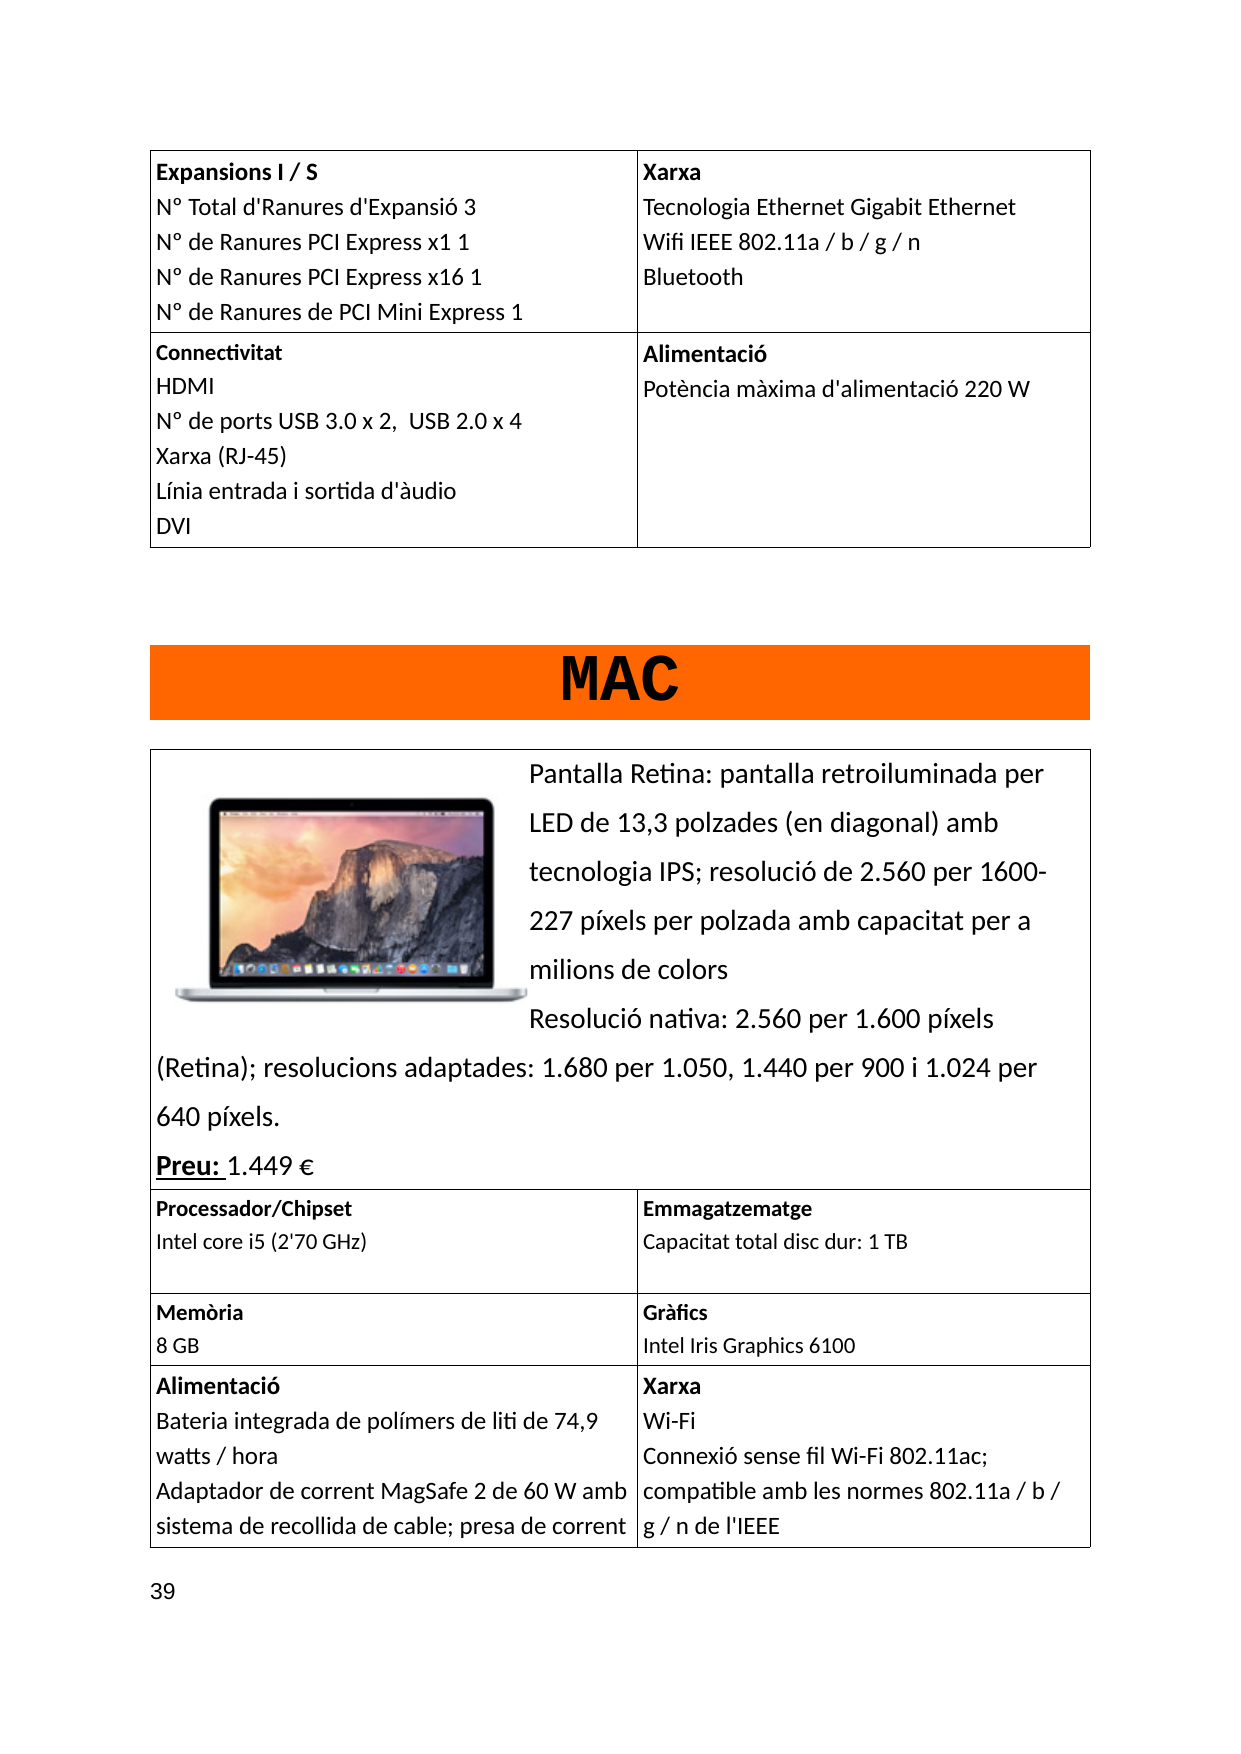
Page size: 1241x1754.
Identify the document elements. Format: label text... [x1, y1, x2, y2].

table_cell Xarxa Wi-Fi Connexió sense fil Wi-Fi 802.11ac; compatible amb les normes 802.11a / b / g / n de l'IEEE [638, 1366, 1090, 1547]
table_cell Alimentació Potència màxima d'alimentació 220 W [638, 333, 1090, 547]
table_header Pantalla Retina: pantalla retroiluminada per LED de 13,3 polzades (en diagonal) amb tecnologia IPS; resolució de 2.560 per 1600-227 píxels per polzada amb capacitat per a milions de colors Resolució nativa: 2.560 per 1.600 píxels (Retina); resolucions adaptades: 1.680 per 1.050, 1.440 per 900 i 1.024 per 640 píxels. Preu: 1.449 € [151, 750, 1090, 1189]
table_cell Expansions I / S Nº Total d'Ranures d'Expansió 3 Nº de Ranures PCI Express x1 1 Nº de Ranures PCI Express x16 1 Nº de Ranures de PCI Mini Express 1 [151, 151, 637, 332]
table_cell Processador/Chipset Intel core i5 (2'70 GHz) [151, 1190, 637, 1293]
picture [174, 770, 529, 1005]
table_cell Connectivitat HDMI Nº de ports USB 3.0 x 2, USB 2.0 x 4 Xarxa (RJ-45) Línia entrada i sortida d'àudio DVI [151, 333, 637, 547]
table_cell Emmagatzematge Capacitat total disc dur: 1 TB [638, 1190, 1090, 1293]
table_cell Memòria 8 GB [151, 1294, 637, 1364]
table_cell Xarxa Tecnologia Ethernet Gigabit Ethernet Wifi IEEE 802.11a / b / g / n Bluetooth [638, 151, 1090, 332]
text MAC [150, 645, 1090, 720]
table_cell Gràfics Intel Iris Graphics 6100 [638, 1294, 1090, 1364]
table_cell Alimentació Bateria integrada de polímers de liti de 74,9 watts / hora Adaptador de corrent MagSafe 2 de 60 W amb sistema de recollida de cable; presa de corrent [151, 1366, 637, 1547]
